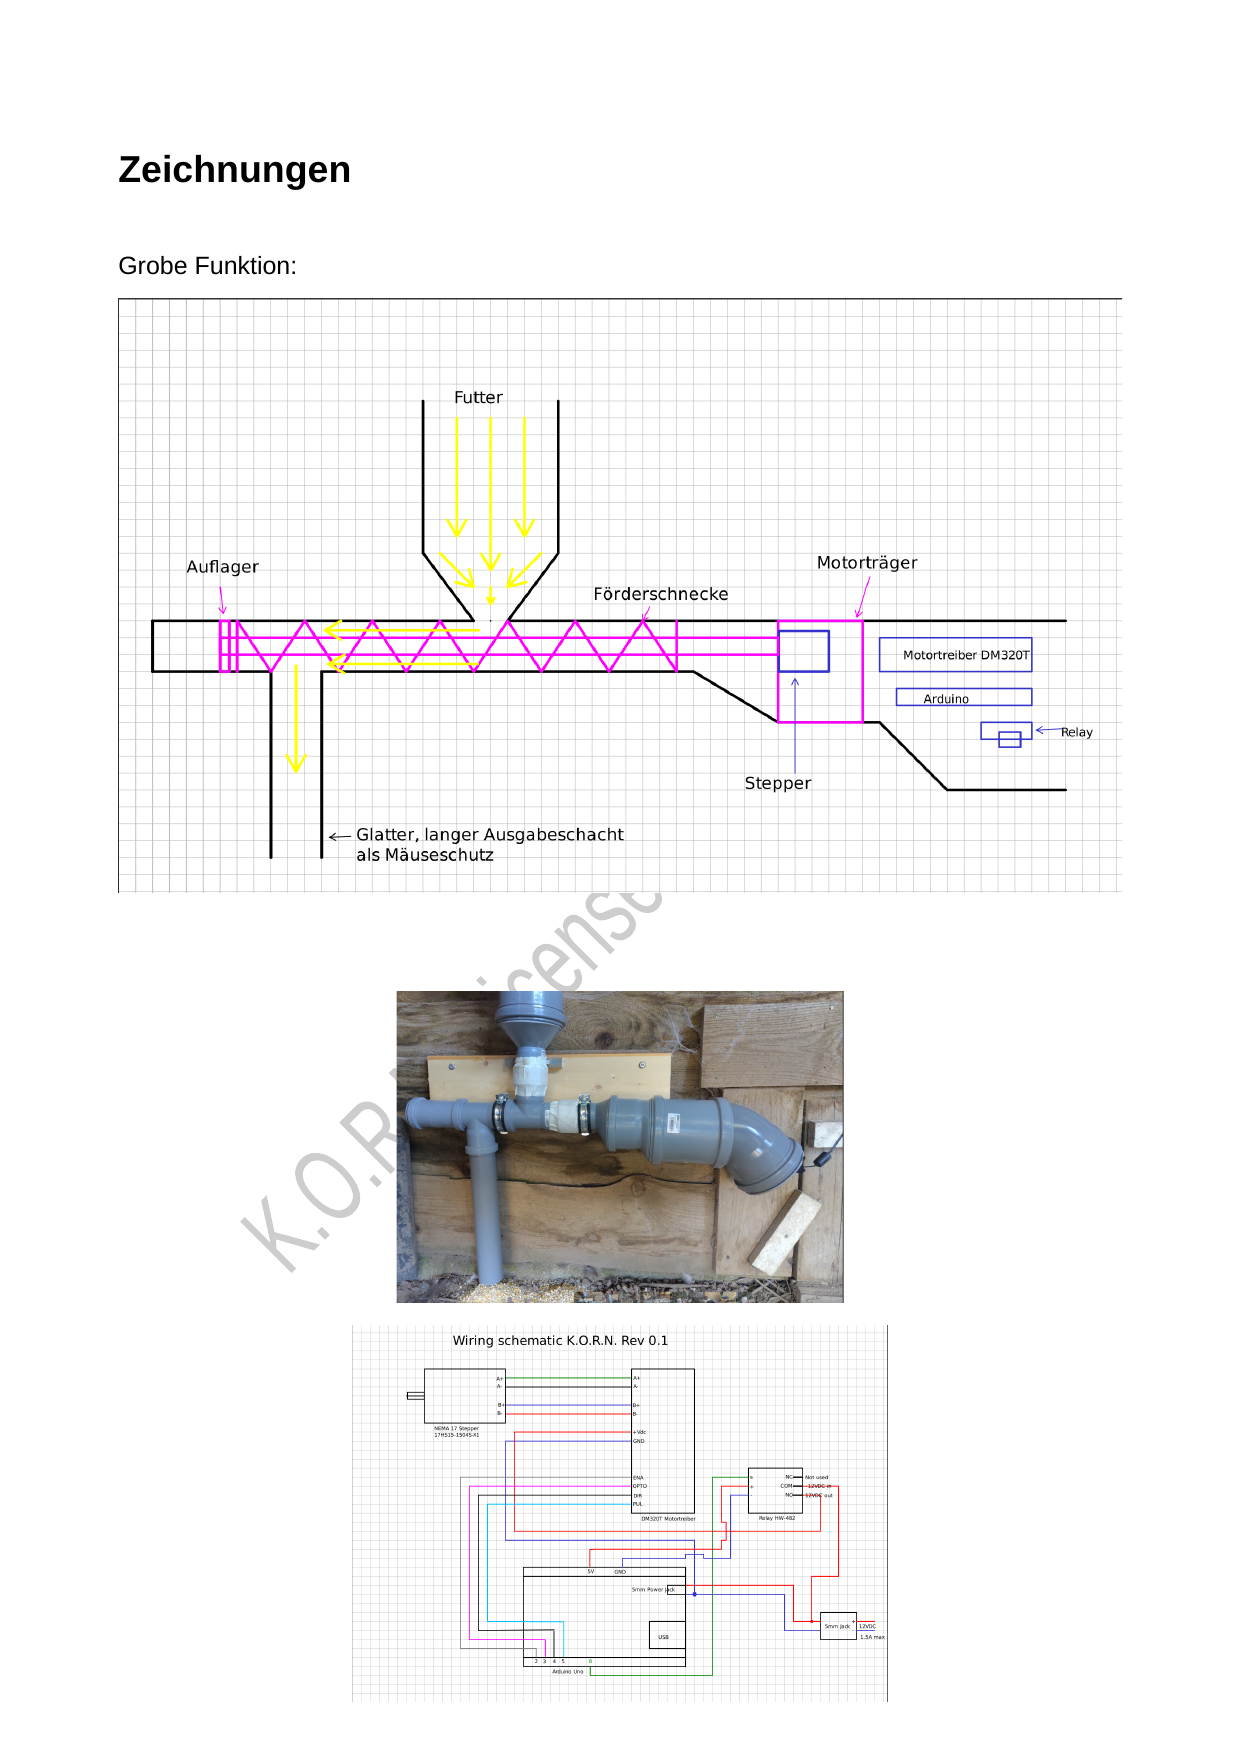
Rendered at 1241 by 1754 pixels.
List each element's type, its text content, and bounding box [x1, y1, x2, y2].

picture [396, 991, 844, 1303]
text Grobe Funktion: [118, 251, 1122, 279]
picture [352, 1325, 888, 1702]
picture [118, 298, 1123, 893]
subtitle Zeichnungen [118, 148, 1122, 191]
